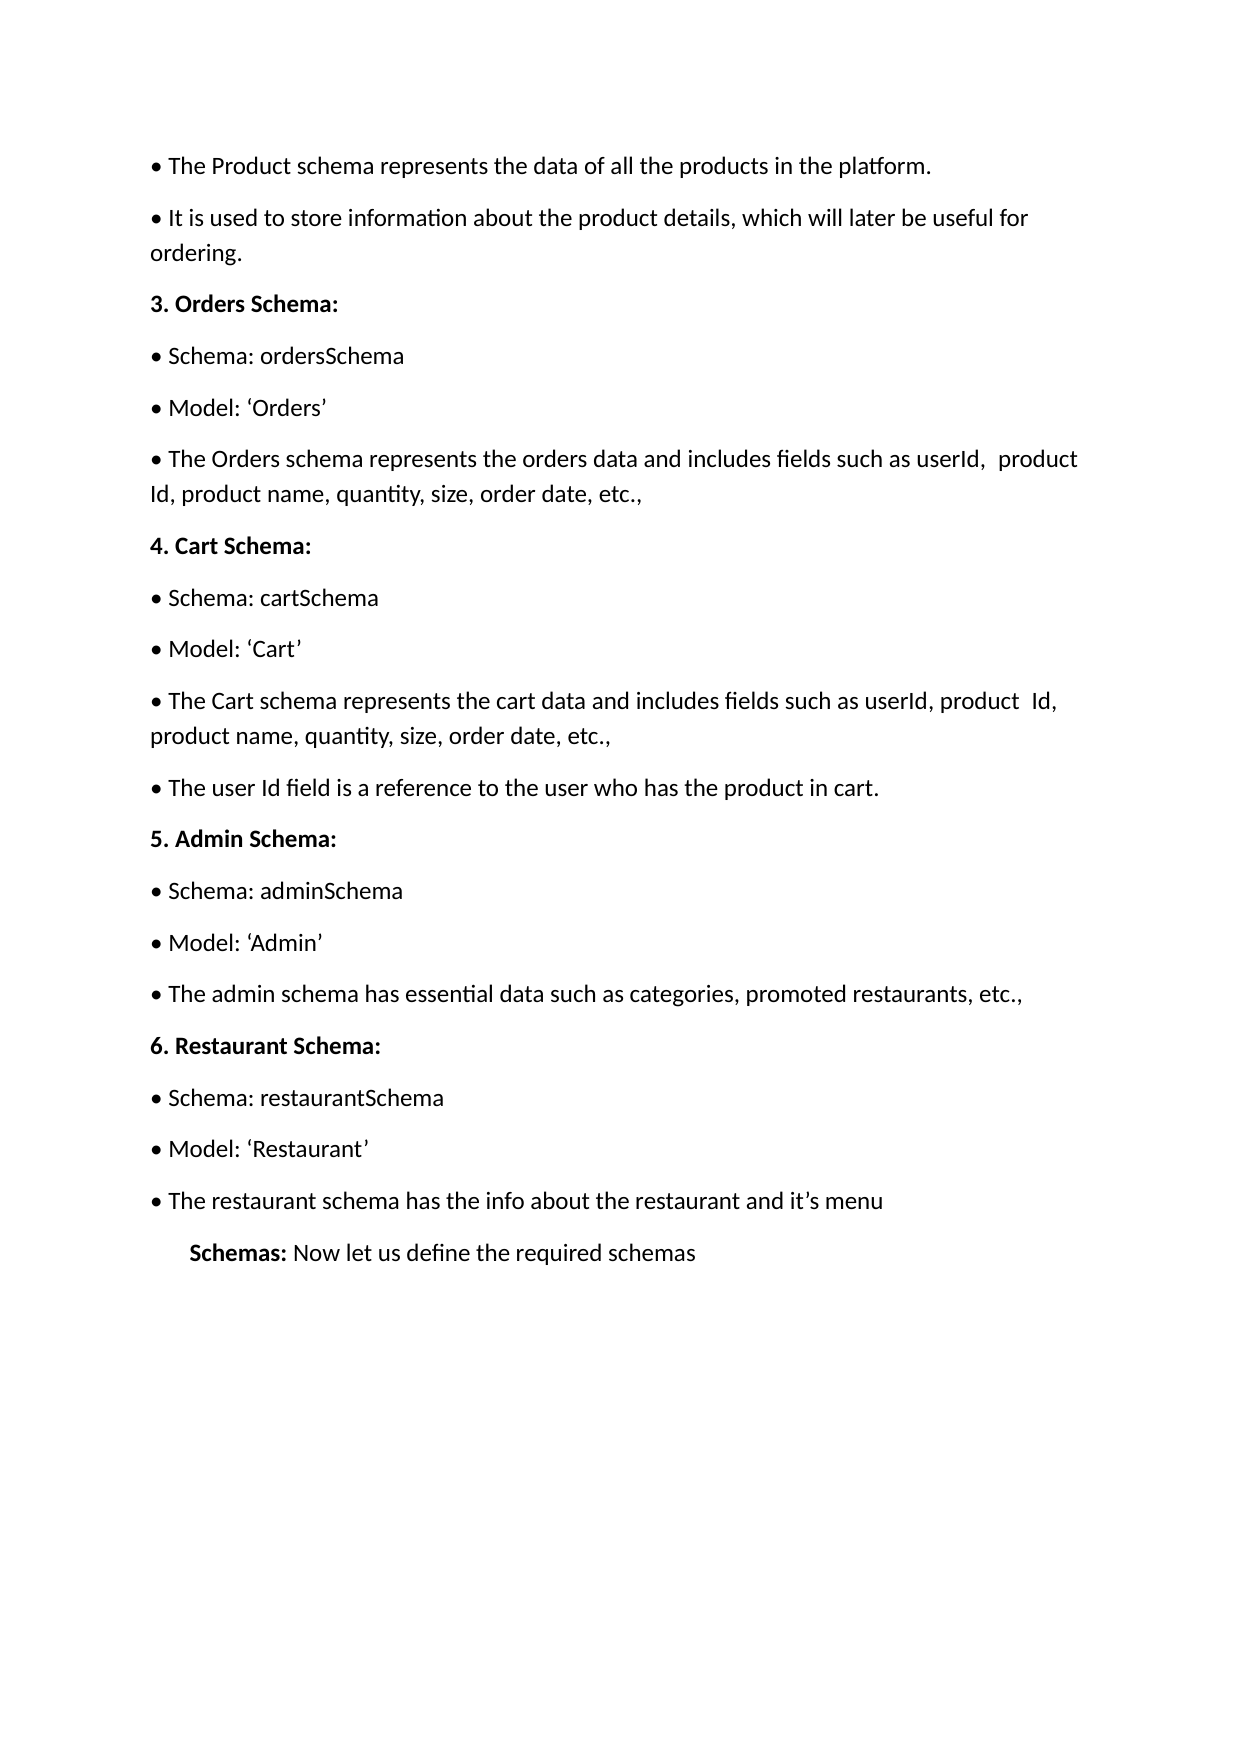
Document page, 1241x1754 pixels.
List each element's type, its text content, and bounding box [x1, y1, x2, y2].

text • The Orders schema represents the orders data and includes fields such as userId, product Id, product name, quantity, size, order date, etc., [150, 443, 1090, 509]
text 3. Orders Schema: [150, 288, 1090, 319]
text • Schema: cartSchema [150, 582, 1090, 612]
text 6. Restaurant Schema: [150, 1030, 1090, 1061]
text • Schema: adminSchema [150, 875, 1090, 906]
text • Model: ‘Orders’ [150, 392, 1090, 422]
text • Model: ‘Admin’ [150, 927, 1090, 957]
text • The Cart schema represents the cart data and includes fields such as userId, product Id, product name, quantity, size, order date, etc., [150, 685, 1090, 751]
text • Schema: ordersSchema [150, 340, 1090, 371]
text • Model: ‘Restaurant’ [150, 1133, 1090, 1164]
text Schemas: Now let us define the required schemas [150, 1237, 1090, 1267]
text • The Product schema represents the data of all the products in the platform. [150, 150, 1090, 181]
text 4. Cart Schema: [150, 530, 1090, 561]
text • The restaurant schema has the info about the restaurant and it’s menu [150, 1185, 1090, 1216]
text • Model: ‘Cart’ [150, 633, 1090, 664]
text • It is used to store information about the product details, which will later be useful for ordering. [150, 202, 1090, 267]
text • Schema: restaurantSchema [150, 1082, 1090, 1112]
text 5. Admin Schema: [150, 823, 1090, 854]
text • The admin schema has essential data such as categories, promoted restaurants, etc., [150, 978, 1090, 1009]
text • The user Id field is a reference to the user who has the product in cart. [150, 772, 1090, 802]
